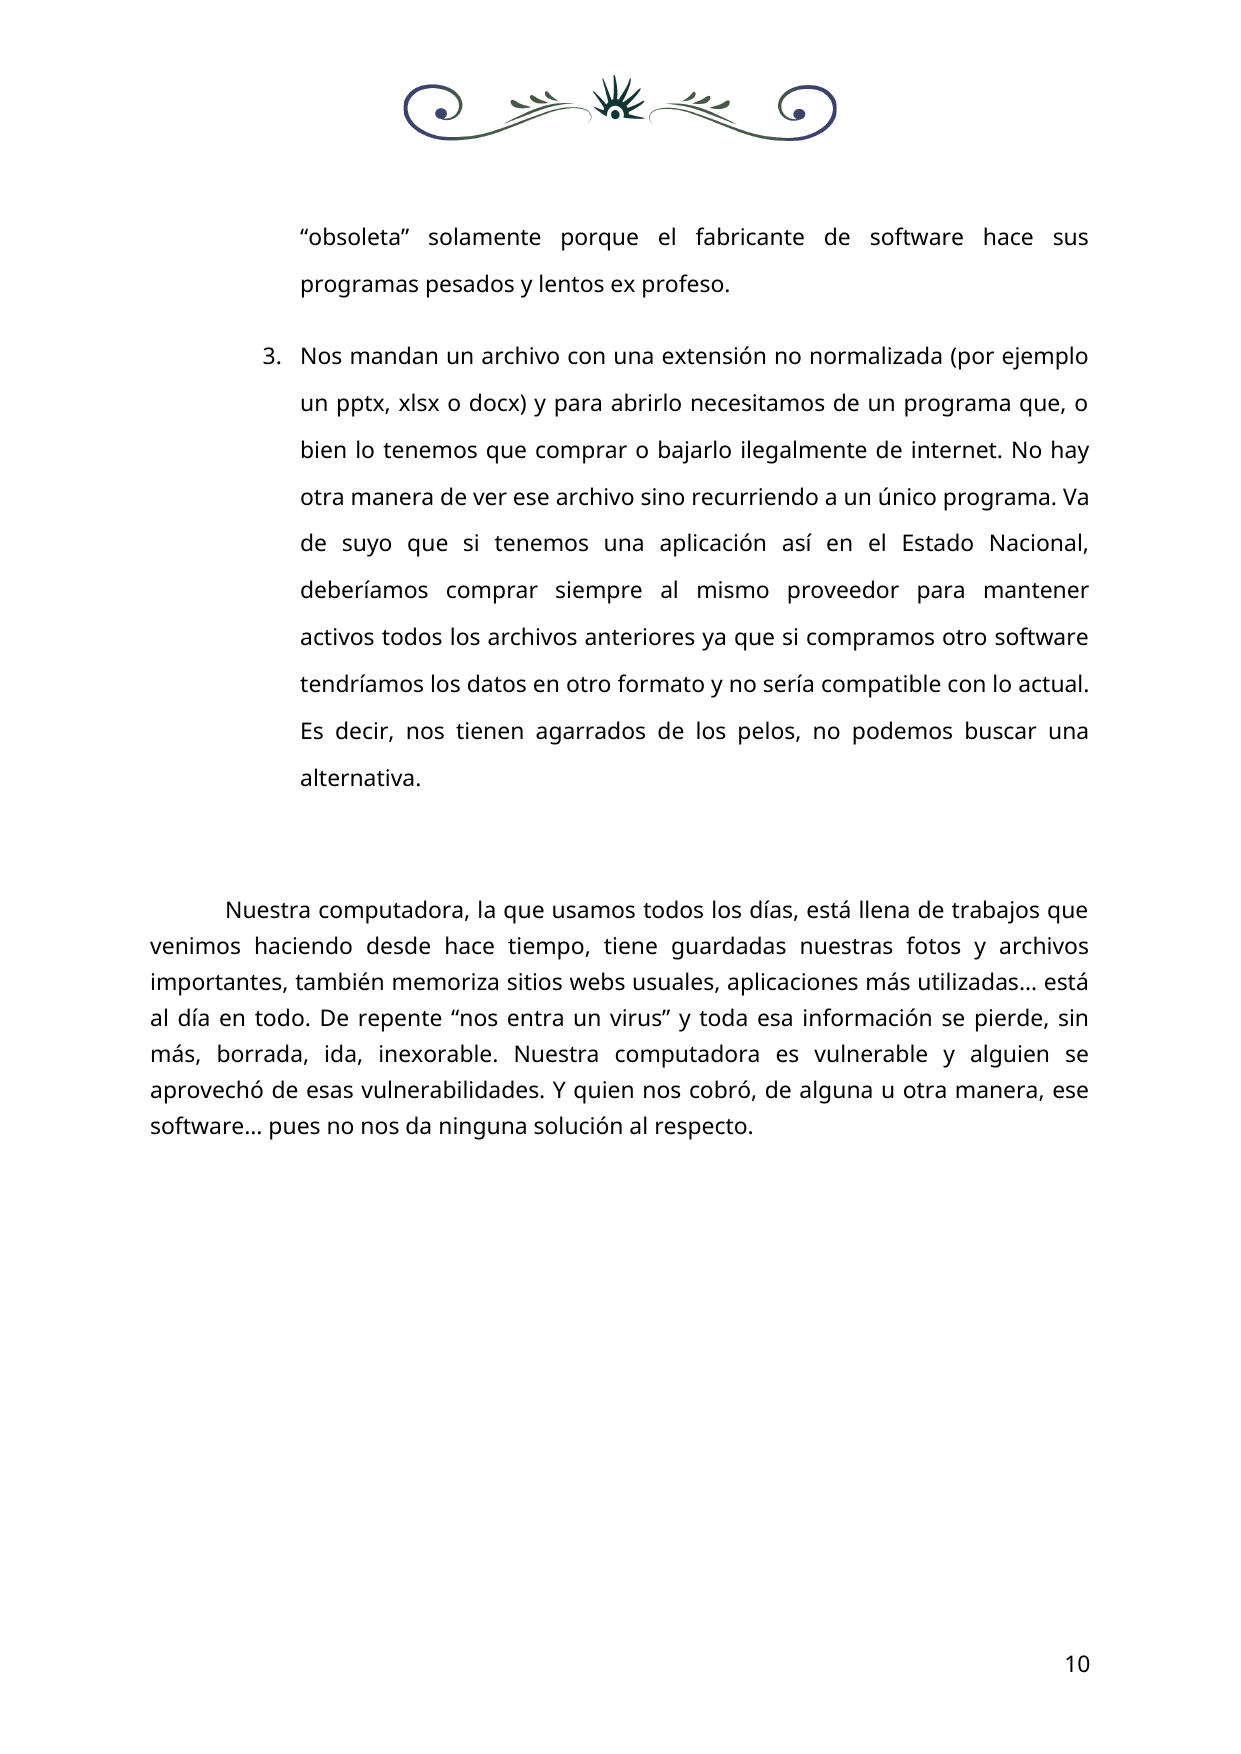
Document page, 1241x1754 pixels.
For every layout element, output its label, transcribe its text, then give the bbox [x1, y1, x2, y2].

list Nos mandan un archivo con una extensión no normalizada (por ejemplo un pptx, xlsx o docx) y para abrirlo necesitamos de un programa que, o bien lo tenemos que comprar o bajarlo ilegalmente de internet. No hay otra manera de ver ese archivo sino recurriendo a un único programa. Va de suyo que si tenemos una aplicación así en el Estado Nacional, deberíamos comprar siempre al mismo proveedor para mantener activos todos los archivos anteriores ya que si compramos otro software tendríamos los datos en otro formato y no sería compatible con lo actual. Es decir, nos tienen agarrados de los pelos, no podemos buscar una alternativa. [262, 340, 1090, 793]
text Nuestra computadora, la que usamos todos los días, está llena de trabajos que venimos haciendo desde hace tiempo, tiene guardadas nuestras fotos y archivos importantes, también memoriza sitios webs usuales, aplicaciones más utilizadas… está al día en todo. De repente “nos entra un virus” y toda esa información se pierde, sin más, borrada, ida, inexorable. Nuestra computadora es vulnerable y alguien se aprovechó de esas vulnerabilidades. Y quien nos cobró, de alguna u otra manera, ese software… pues no nos da ninguna solución al respecto. [150, 894, 1090, 1141]
picture [403, 75, 837, 141]
list “obsoleta” solamente porque el fabricante de software hace sus programas pesados y lentos ex profeso. [262, 221, 1090, 299]
